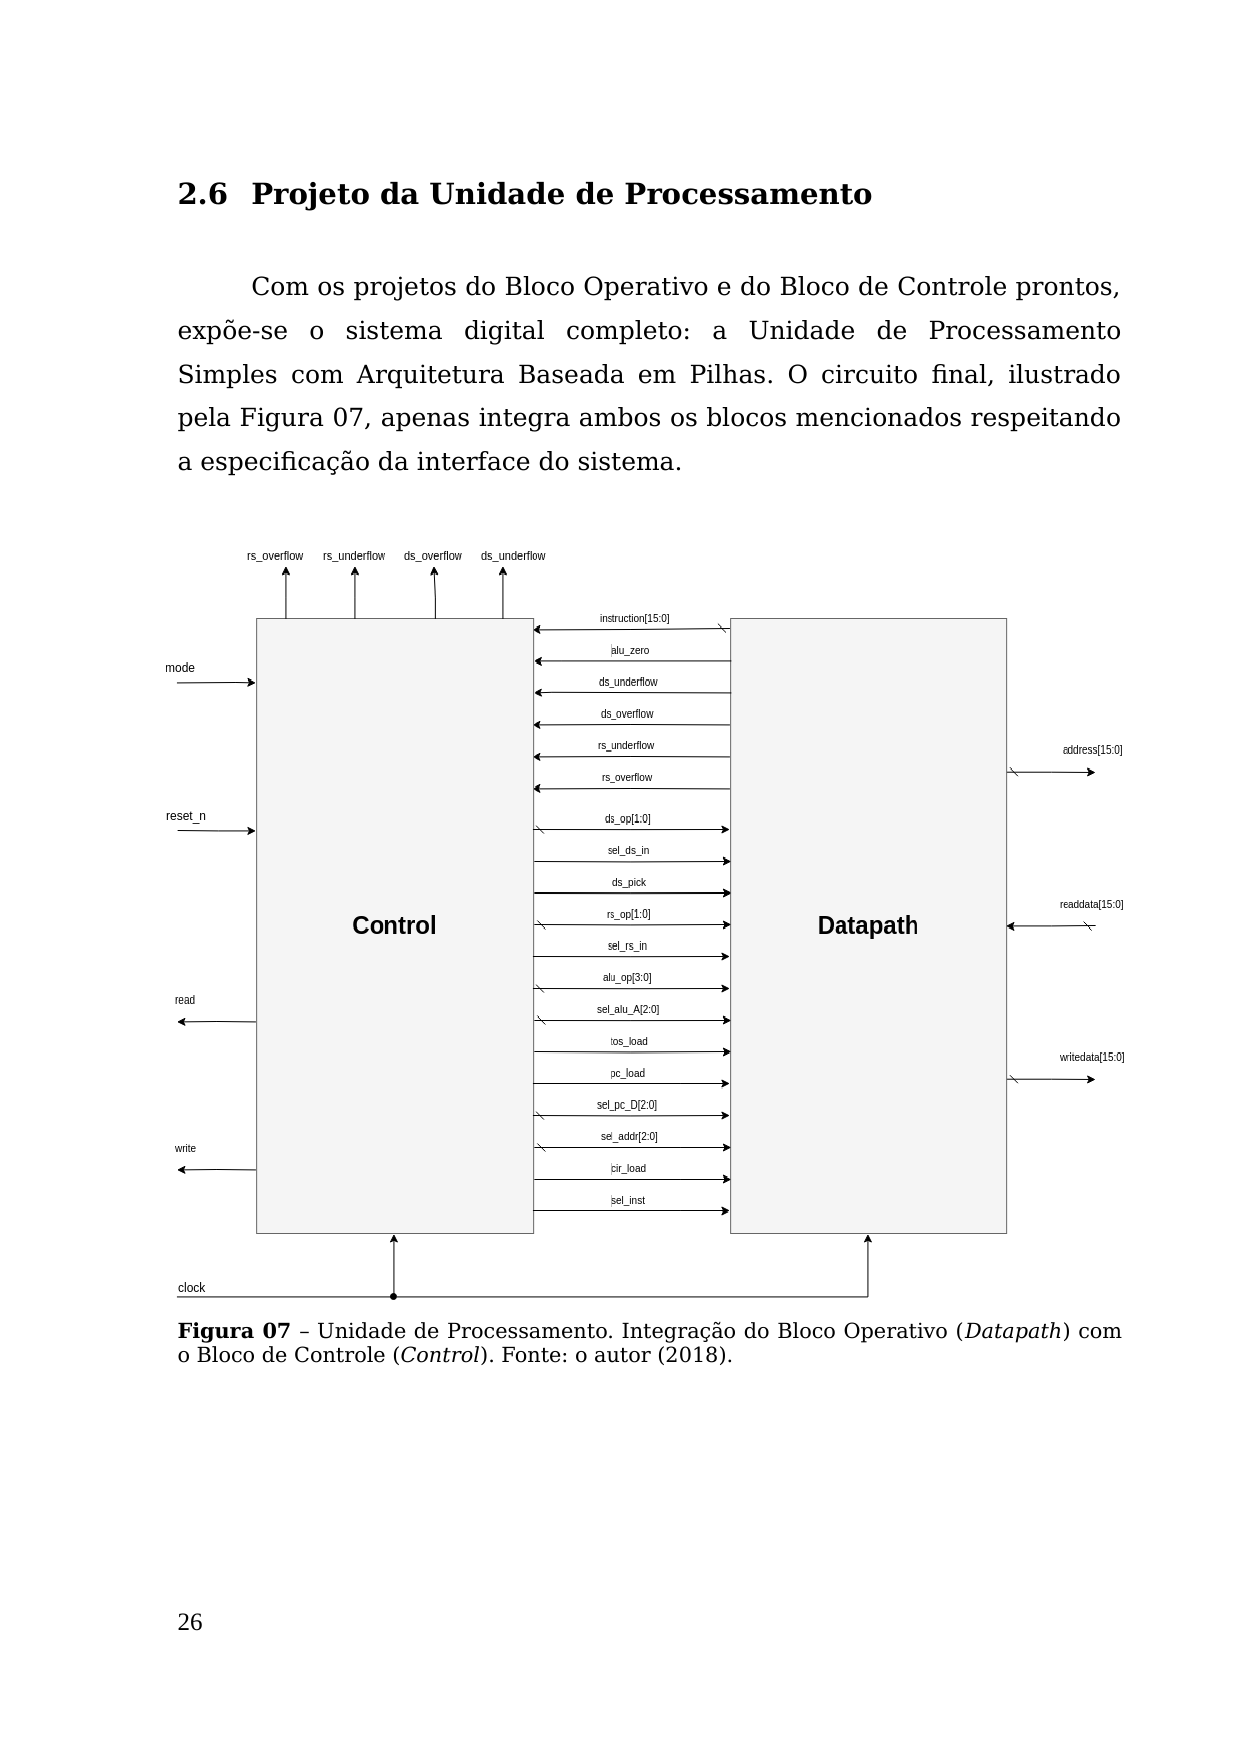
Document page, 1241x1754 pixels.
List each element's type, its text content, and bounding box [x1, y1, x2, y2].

text Figura 07 – Unidade de Processamento. Integração do Bloco Operativo (Datapath) com o Bloco de Controle (Control). Fonte: o autor (2018). [177, 1319, 1122, 1368]
text Com os projetos do Bloco Operativo e do Bloco de Controle prontos, expõe-se o sistema digital completo: a Unidade de Processamento Simples com Arquitetura Baseada em Pilhas. O circuito final, ilustrado pela Figura 07, apenas integra ambos os blocos mencionados respeitando a especificação da interface do sistema. [177, 272, 1122, 476]
text 2.6 Projeto da Unidade de Processamento [177, 177, 1122, 211]
picture [156, 539, 1144, 1319]
